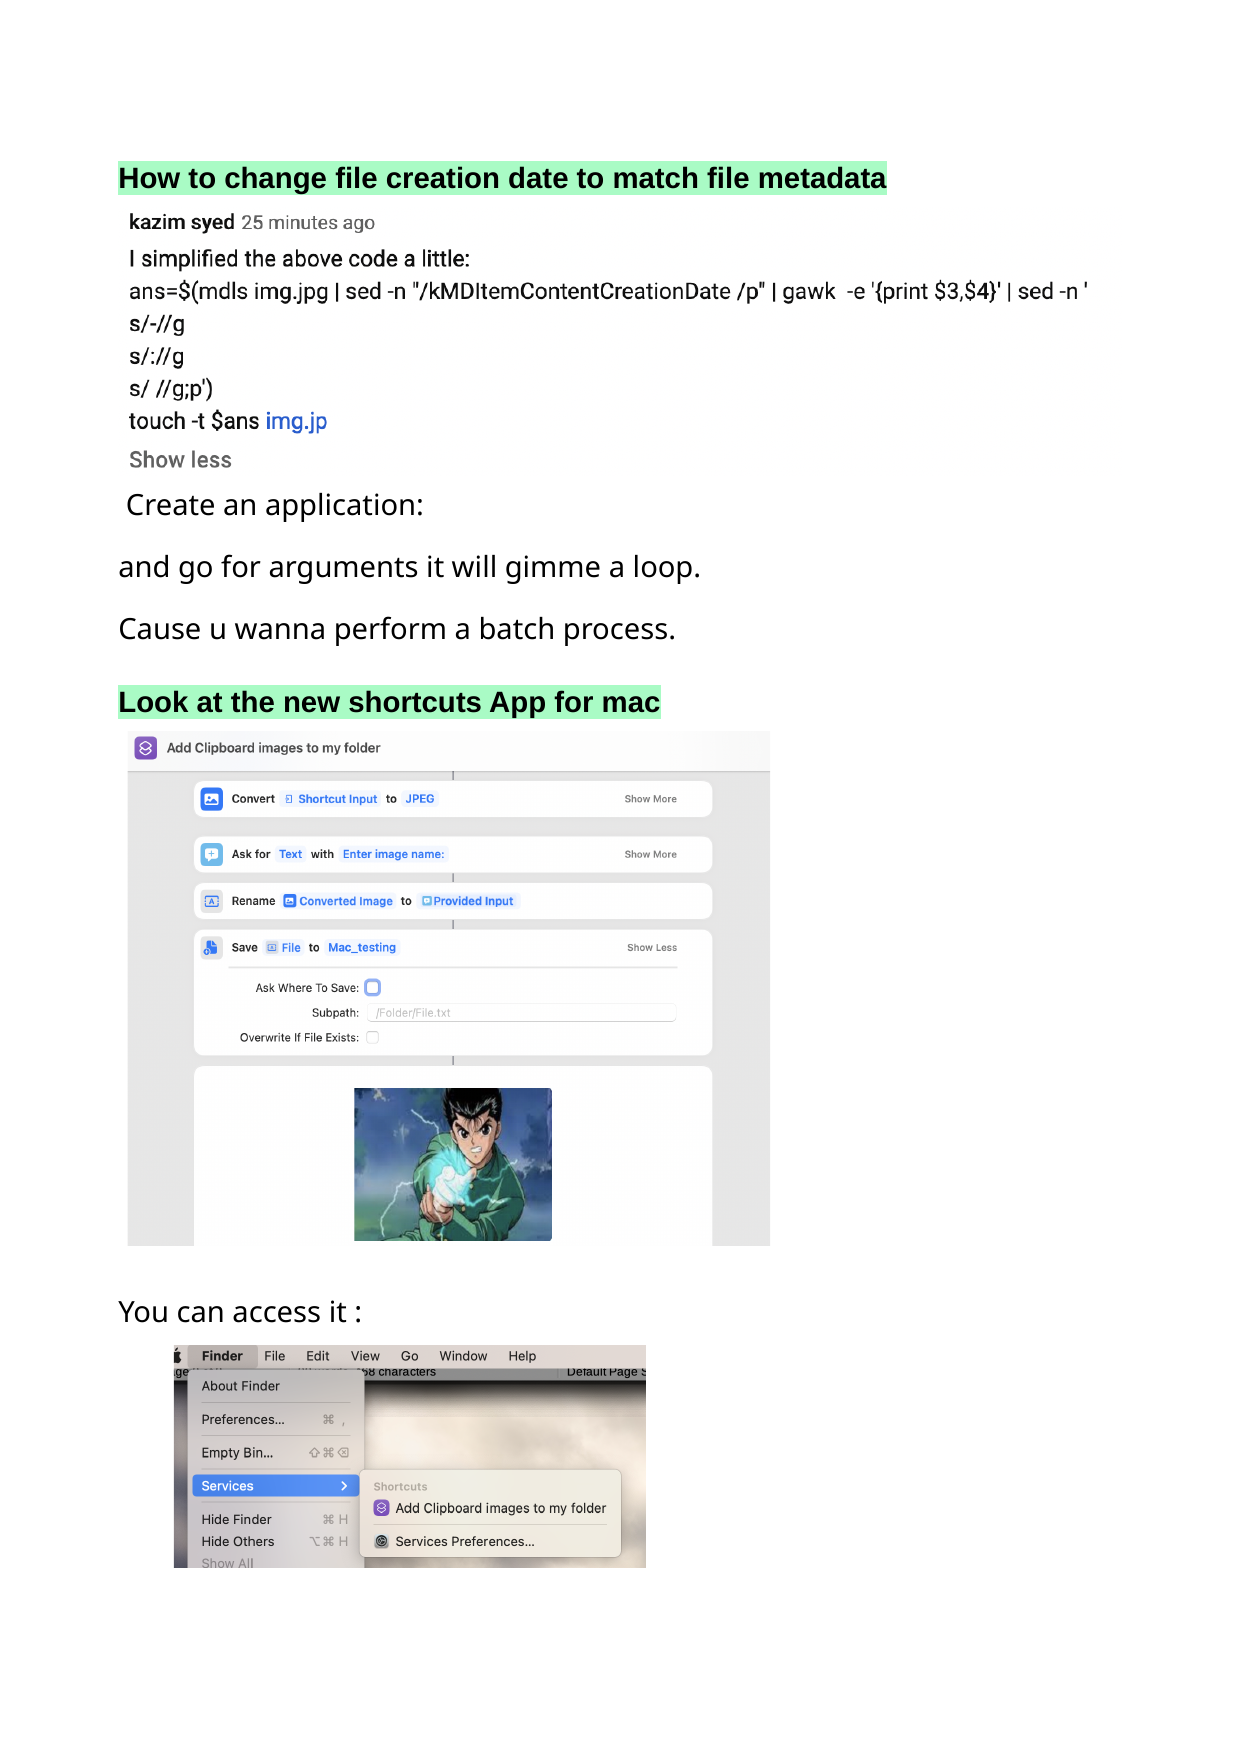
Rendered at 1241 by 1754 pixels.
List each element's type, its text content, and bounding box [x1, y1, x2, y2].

text and go for arguments it will gimme a loop. [118, 546, 1122, 586]
picture [118, 207, 1123, 476]
subtitle How to change file creation date to match file metadata [887, 161, 1122, 195]
text Cause u wanna perform a batch process. [118, 608, 1122, 648]
text You can access it : [118, 1291, 1122, 1331]
text Create an application: [118, 476, 1122, 524]
picture [173, 1345, 646, 1568]
picture [127, 731, 771, 1246]
subtitle Look at the new shortcuts App for mac [661, 685, 1122, 719]
